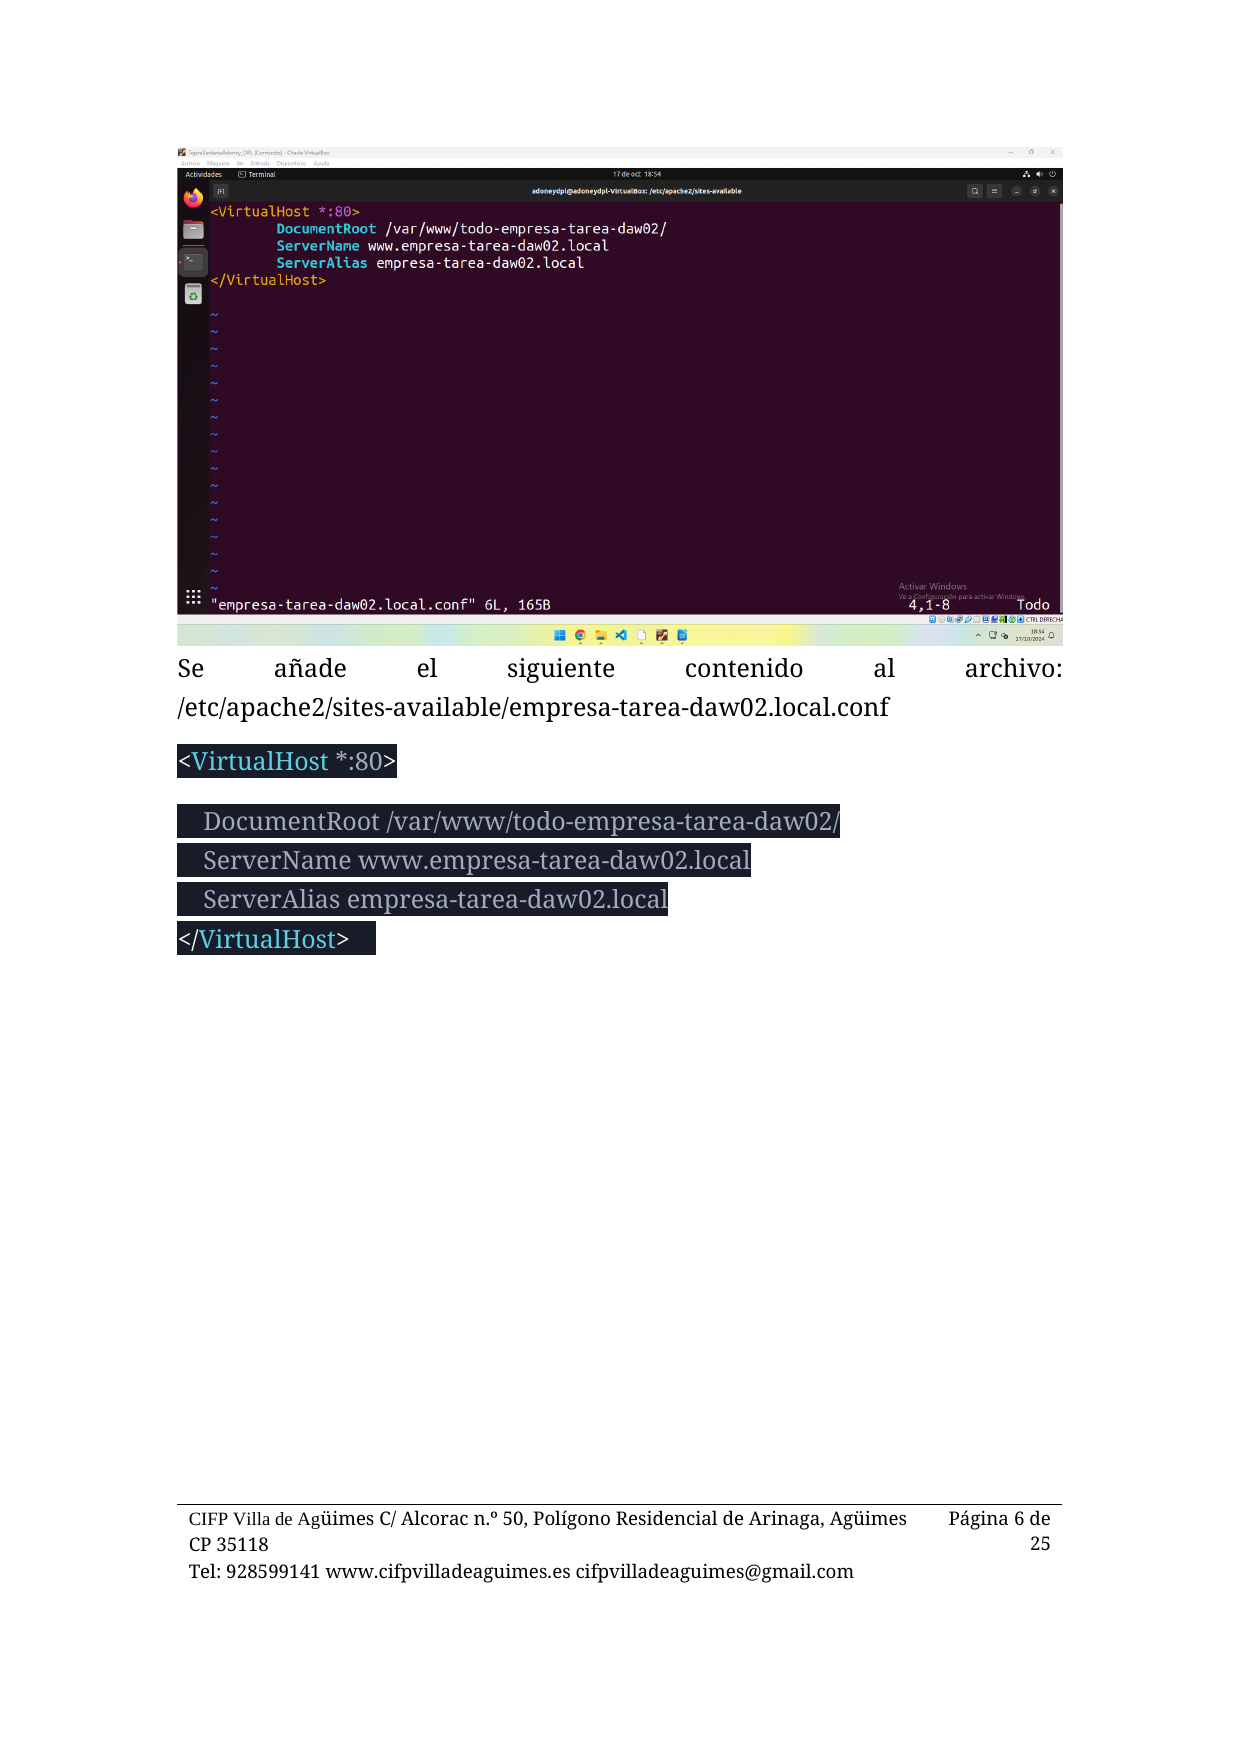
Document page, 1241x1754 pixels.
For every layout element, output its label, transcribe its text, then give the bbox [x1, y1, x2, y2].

picture [177, 147, 1063, 646]
text ServerName www.empresa-tarea-daw02.local [177, 843, 1063, 877]
text </VirtualHost> [177, 921, 1063, 955]
text DocumentRoot /var/www/todo-empresa-tarea-daw02/ [177, 804, 1063, 838]
text ServerAlias empresa-tarea-daw02.local [177, 882, 1063, 916]
text Se añade el siguiente contenido al archivo: /etc/apache2/sites-available/empresa-tarea-daw02.local.conf [177, 646, 1063, 724]
text <VirtualHost *:80> [177, 744, 1063, 778]
